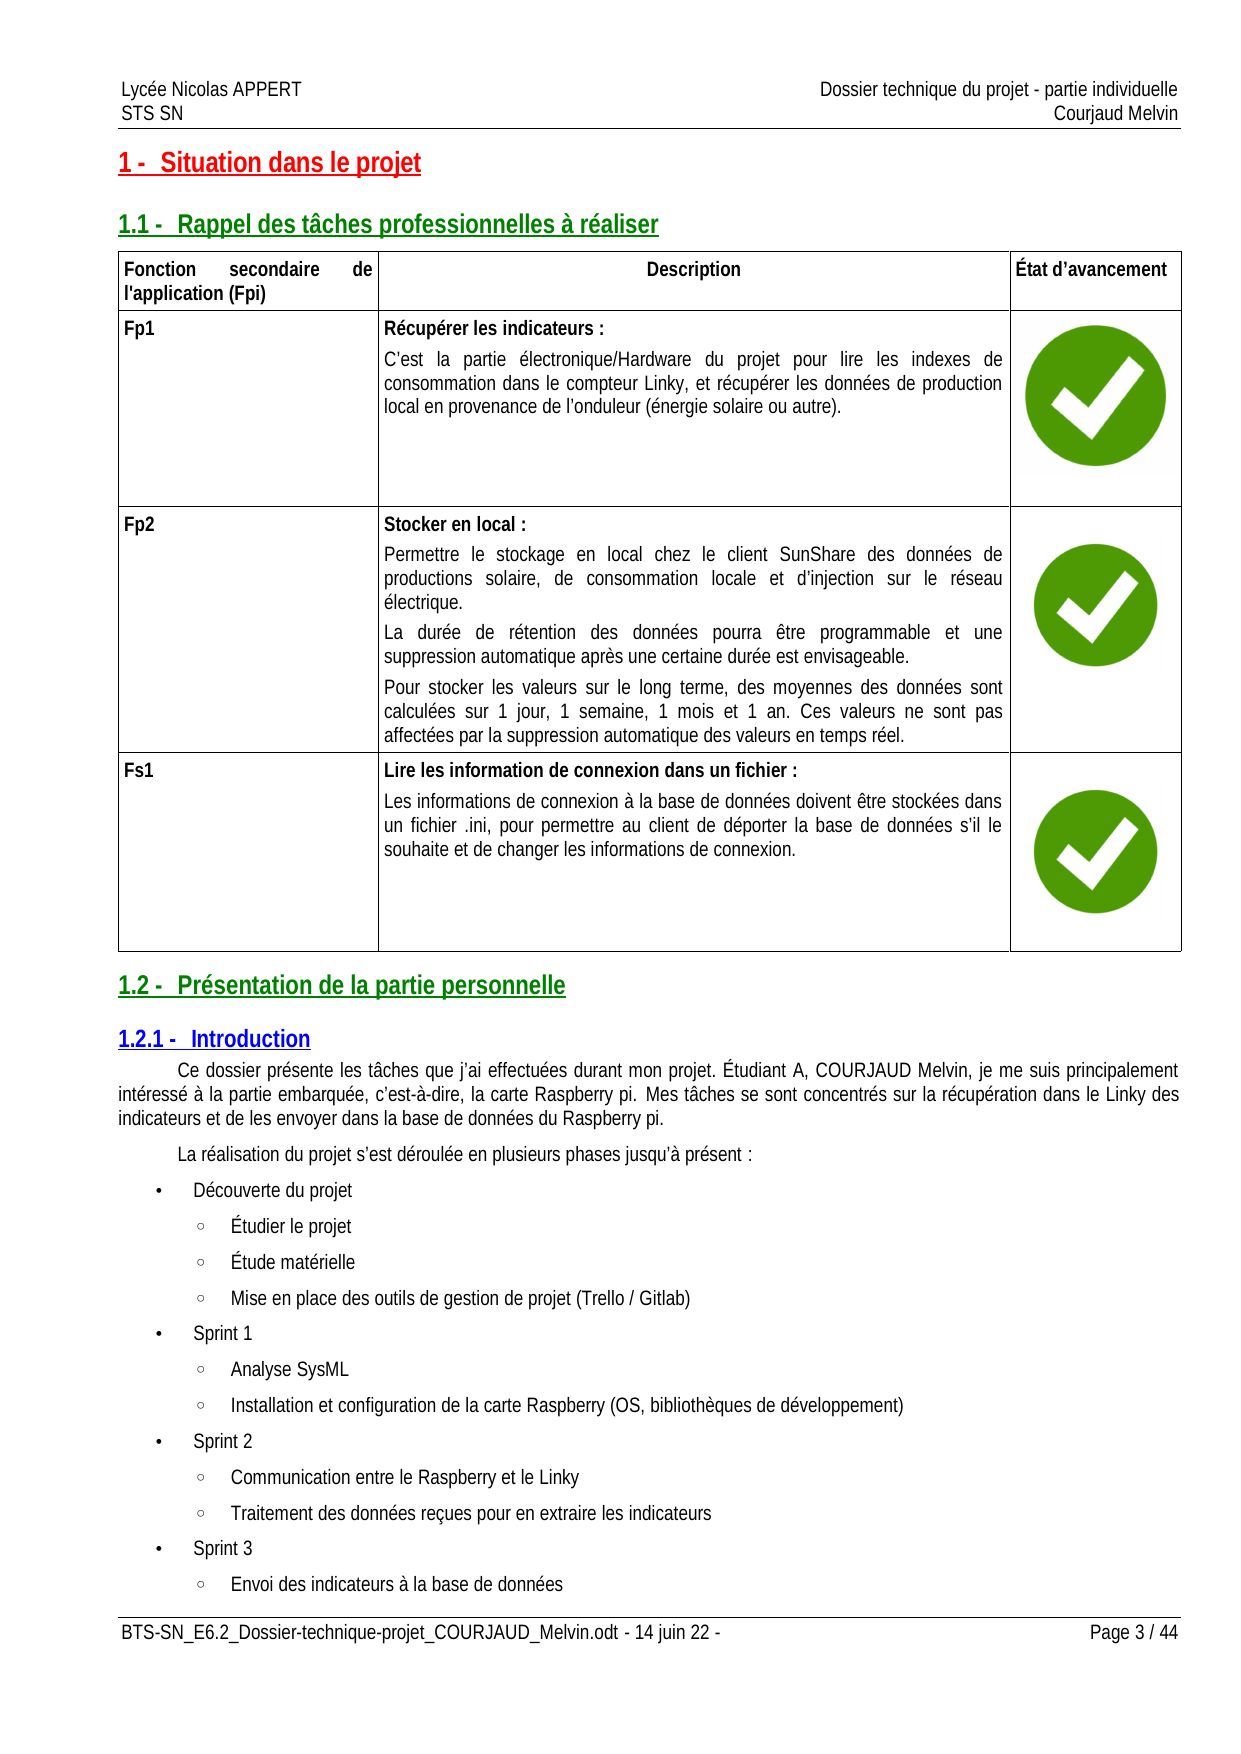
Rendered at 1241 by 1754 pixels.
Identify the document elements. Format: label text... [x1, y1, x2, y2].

list Traitement des données reçues pour en extraire les indicateurs [193, 1500, 1181, 1524]
table_cell [1011, 507, 1181, 752]
subtitle Rappel des tâches professionnelles à réaliser [118, 208, 1181, 239]
subtitle Situation dans le projet [118, 145, 1181, 178]
table_cell Fp2 [119, 507, 378, 752]
table_header Description [379, 252, 1009, 310]
table_cell Récupérer les indicateurs : C’est la partie électronique/Hardware du projet pour lire les indexes de consommation dans le compteur Linky, et récupérer les données de production local en provenance de l’onduleur (énergie solaire ou autre). [379, 311, 1009, 506]
list Étudier le projet [193, 1214, 1181, 1238]
list Communication entre le Raspberry et le Linky [193, 1464, 1181, 1488]
list Sprint 3 [156, 1536, 1181, 1560]
picture [1025, 535, 1166, 675]
text Ce dossier présente les tâches que j’ai effectuées durant mon projet. Étudiant A, COURJAUD Melvin, je me suis principalement intéressé à la partie embarquée, c’est-à-dire, la carte Raspberry pi. Mes tâches se sont concentrés sur la récupération dans le Linky des indicateurs et de les envoyer dans la base de données du Raspberry pi. [118, 1058, 1181, 1130]
list Envoi des indicateurs à la base de données [193, 1572, 1181, 1596]
table_cell Fs1 [119, 753, 378, 951]
list Installation et configuration de la carte Raspberry (OS, bibliothèques de développement) [193, 1393, 1181, 1417]
table_header Fonction secondaire de l'application (Fpi) [119, 252, 378, 310]
table_cell [1011, 311, 1181, 506]
picture [1025, 782, 1166, 922]
table_cell Lire les information de connexion dans un fichier : Les informations de connexion à la base de données doivent être stockées dans un fichier .ini, pour permettre au client de déporter la base de données s’il le souhaite et de changer les informations de connexion. [379, 753, 1009, 951]
table_header État d’avancement [1011, 252, 1181, 310]
list Étude matérielle [193, 1249, 1181, 1273]
table_cell Fp1 [119, 311, 378, 506]
list Mise en place des outils de gestion de projet (Trello / Gitlab) [193, 1285, 1181, 1309]
list Analyse SysML [193, 1357, 1181, 1381]
subtitle Présentation de la partie personnelle [118, 969, 1181, 1000]
list Découverte du projet [156, 1178, 1181, 1202]
subtitle Introduction [118, 1023, 1181, 1052]
picture [1015, 316, 1176, 476]
text La réalisation du projet s’est déroulée en plusieurs phases jusqu’à présent : [118, 1142, 1181, 1166]
table_cell Stocker en local : Permettre le stockage en local chez le client SunShare des données de productions solaire, de consommation locale et d’injection sur le réseau électrique. La durée de rétention des données pourra être programmable et une suppression automatique après une certaine durée est envisageable. Pour stocker les valeurs sur le long terme, des moyennes des données sont calculées sur 1 jour, 1 semaine, 1 mois et 1 an. Ces valeurs ne sont pas affectées par la suppression automatique des valeurs en temps réel. [379, 507, 1009, 752]
list Sprint 1 [156, 1321, 1181, 1345]
list Sprint 2 [156, 1429, 1181, 1453]
table_cell [1011, 753, 1181, 951]
